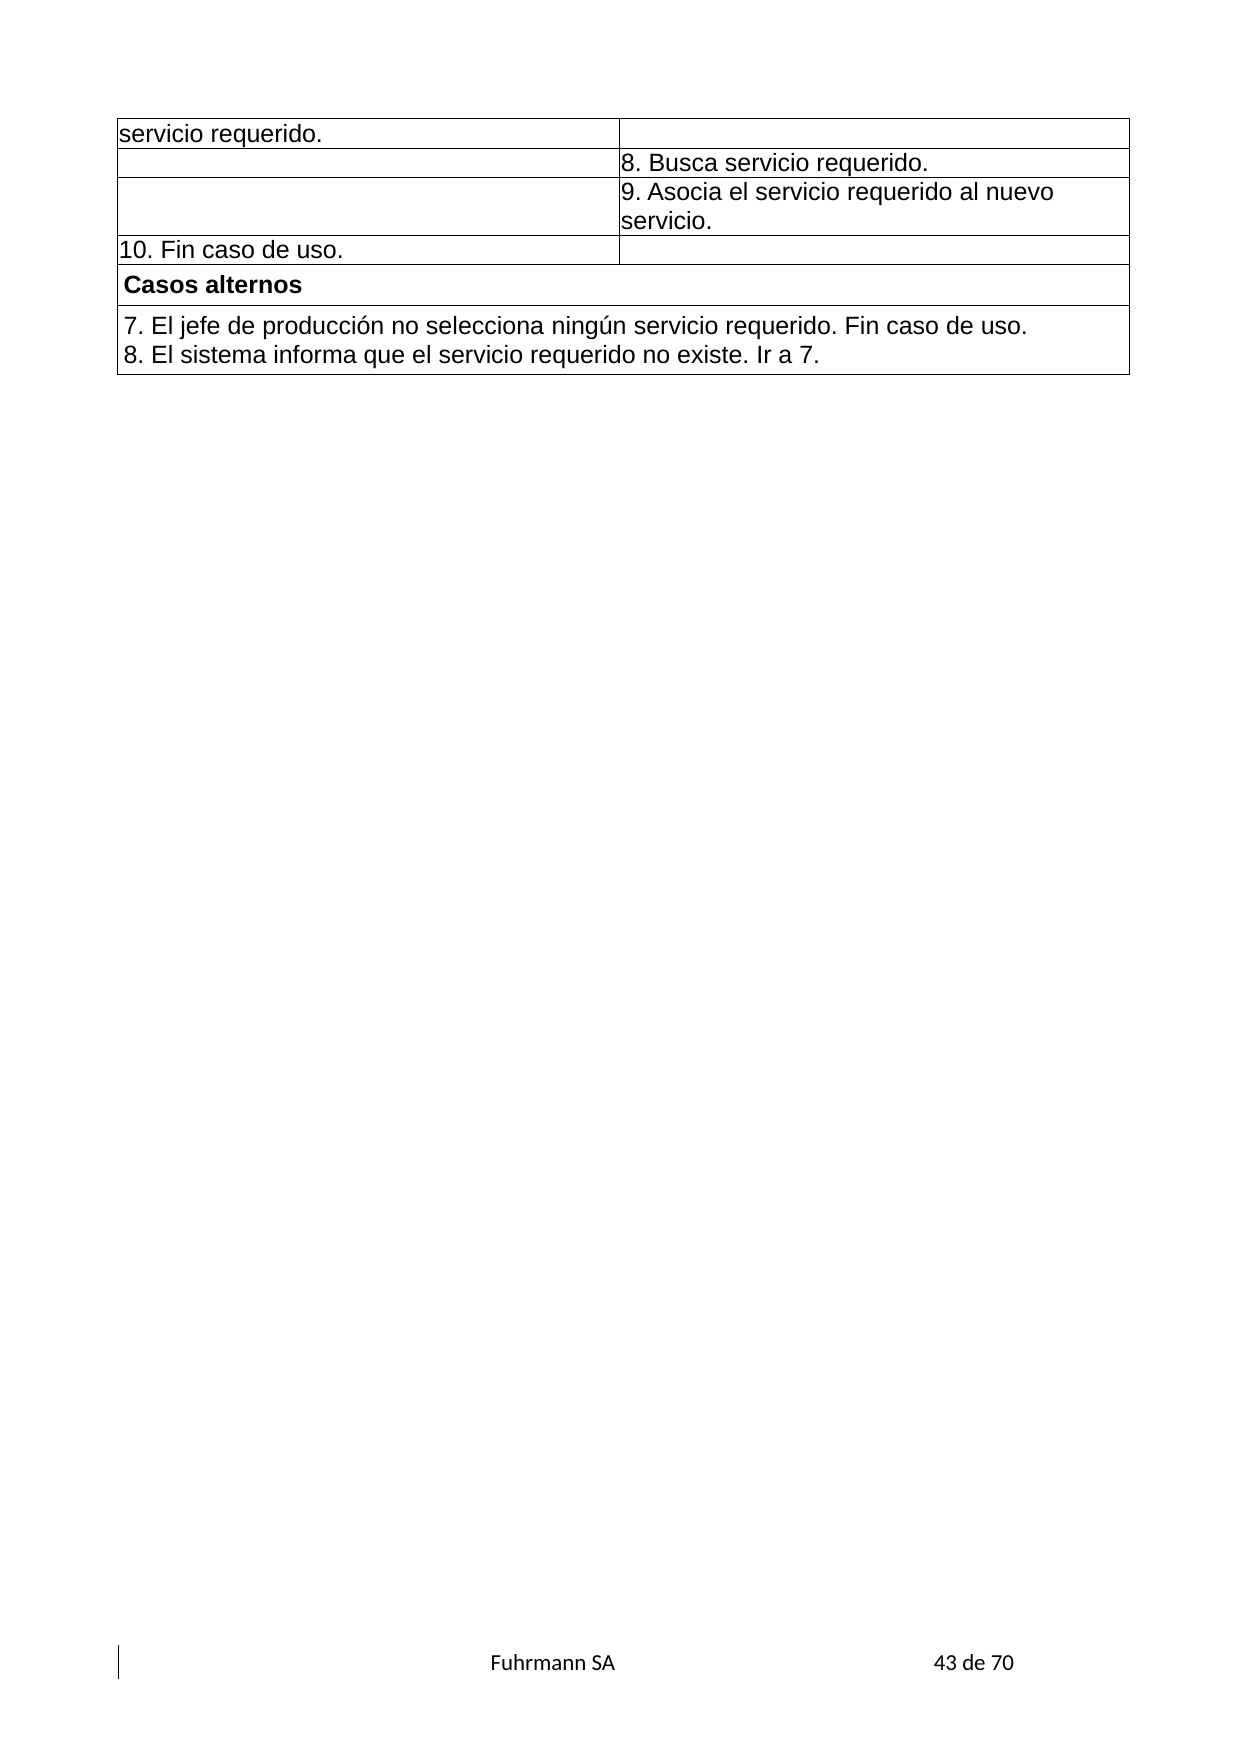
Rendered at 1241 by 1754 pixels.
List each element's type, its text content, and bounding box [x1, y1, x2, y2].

table_cell [118, 178, 619, 235]
table_cell [620, 236, 1129, 264]
table_cell 10. Fin caso de uso. [118, 236, 619, 264]
table_cell Casos alternos [118, 265, 1129, 305]
table_cell 9. Asocia el servicio requerido al nuevo servicio. [620, 178, 1129, 235]
table_cell 7. El jefe de producción no selecciona ningún servicio requerido. Fin caso de uso. 8. El sistema informa que el servicio requerido no existe. Ir a 7. [118, 306, 1129, 374]
table_cell [118, 149, 619, 177]
table_cell servicio requerido. [118, 119, 619, 147]
table_cell 8. Busca servicio requerido. [620, 149, 1129, 177]
table_cell [620, 119, 1129, 147]
